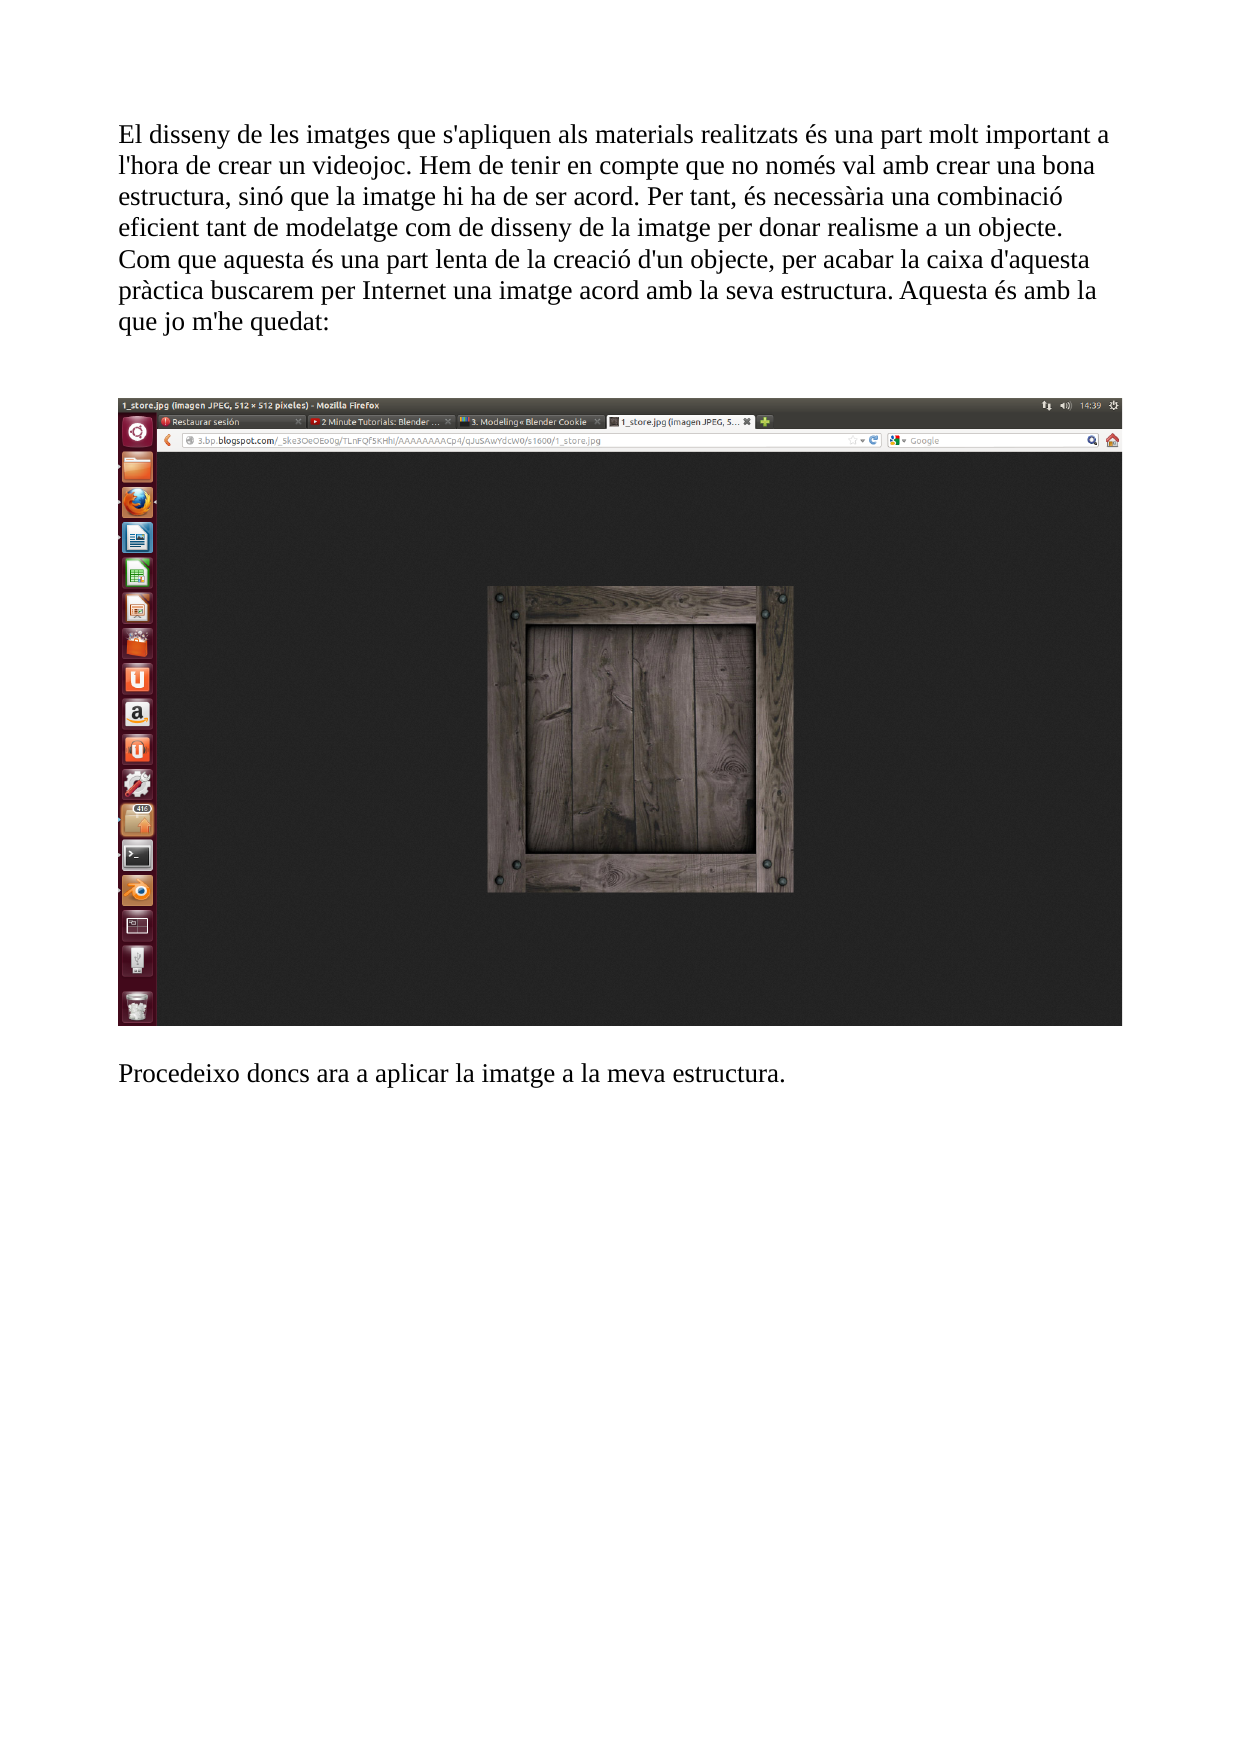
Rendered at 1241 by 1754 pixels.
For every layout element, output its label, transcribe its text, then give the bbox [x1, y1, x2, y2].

picture [118, 398, 1123, 1026]
text El disseny de les imatges que s'apliquen als materials realitzats és una part molt important a l'hora de crear un videojoc. Hem de tenir en compte que no només val amb crear una bona estructura, sinó que la imatge hi ha de ser acord. Per tant, és necessària una combinació eficient tant de modelatge com de disseny de la imatge per donar realisme a un objecte. Com que aquesta és una part lenta de la creació d'un objecte, per acabar la caixa d'aquesta pràctica buscarem per Internet una imatge acord amb la seva estructura. Aquesta és amb la que jo m'he quedat: [118, 118, 1122, 336]
text Procedeixo doncs ara a aplicar la imatge a la meva estructura. [118, 1057, 1122, 1088]
